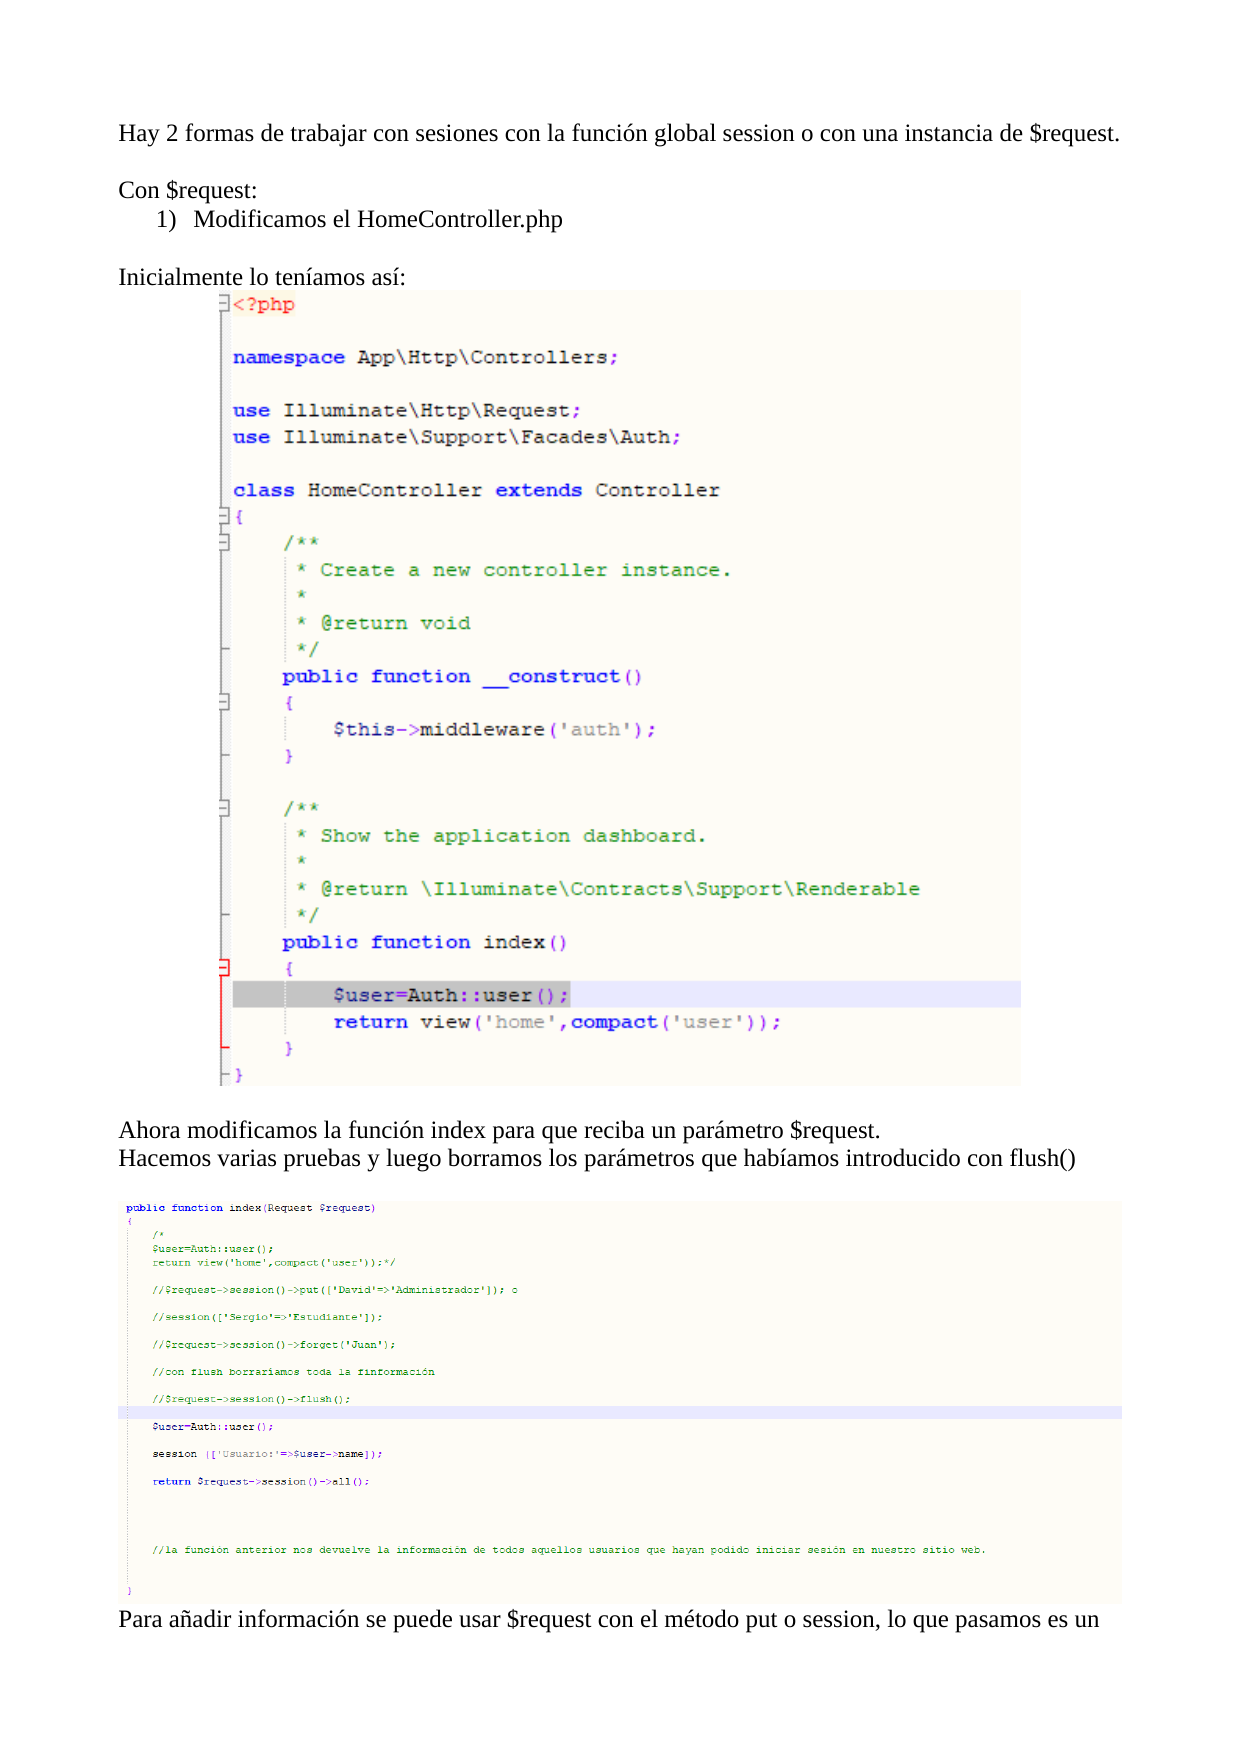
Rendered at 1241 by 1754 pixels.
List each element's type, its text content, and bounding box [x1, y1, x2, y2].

text Inicialmente lo teníamos así: [118, 262, 1122, 291]
text Con $request: [118, 176, 1122, 204]
text Hacemos varias pruebas y luego borramos los parámetros que habíamos introducido con flush() [118, 1143, 1122, 1172]
picture [219, 290, 1021, 1086]
text Ahora modificamos la función index para que reciba un parámetro $request. [118, 1115, 1122, 1143]
text Para añadir información se puede usar $request con el método put o session, lo que pasamos es un [118, 1604, 1122, 1633]
list Modificamos el HomeController.php [156, 204, 1122, 233]
picture [118, 1201, 1122, 1604]
text Hay 2 formas de trabajar con sesiones con la función global session o con una instancia de $request. [118, 118, 1122, 147]
